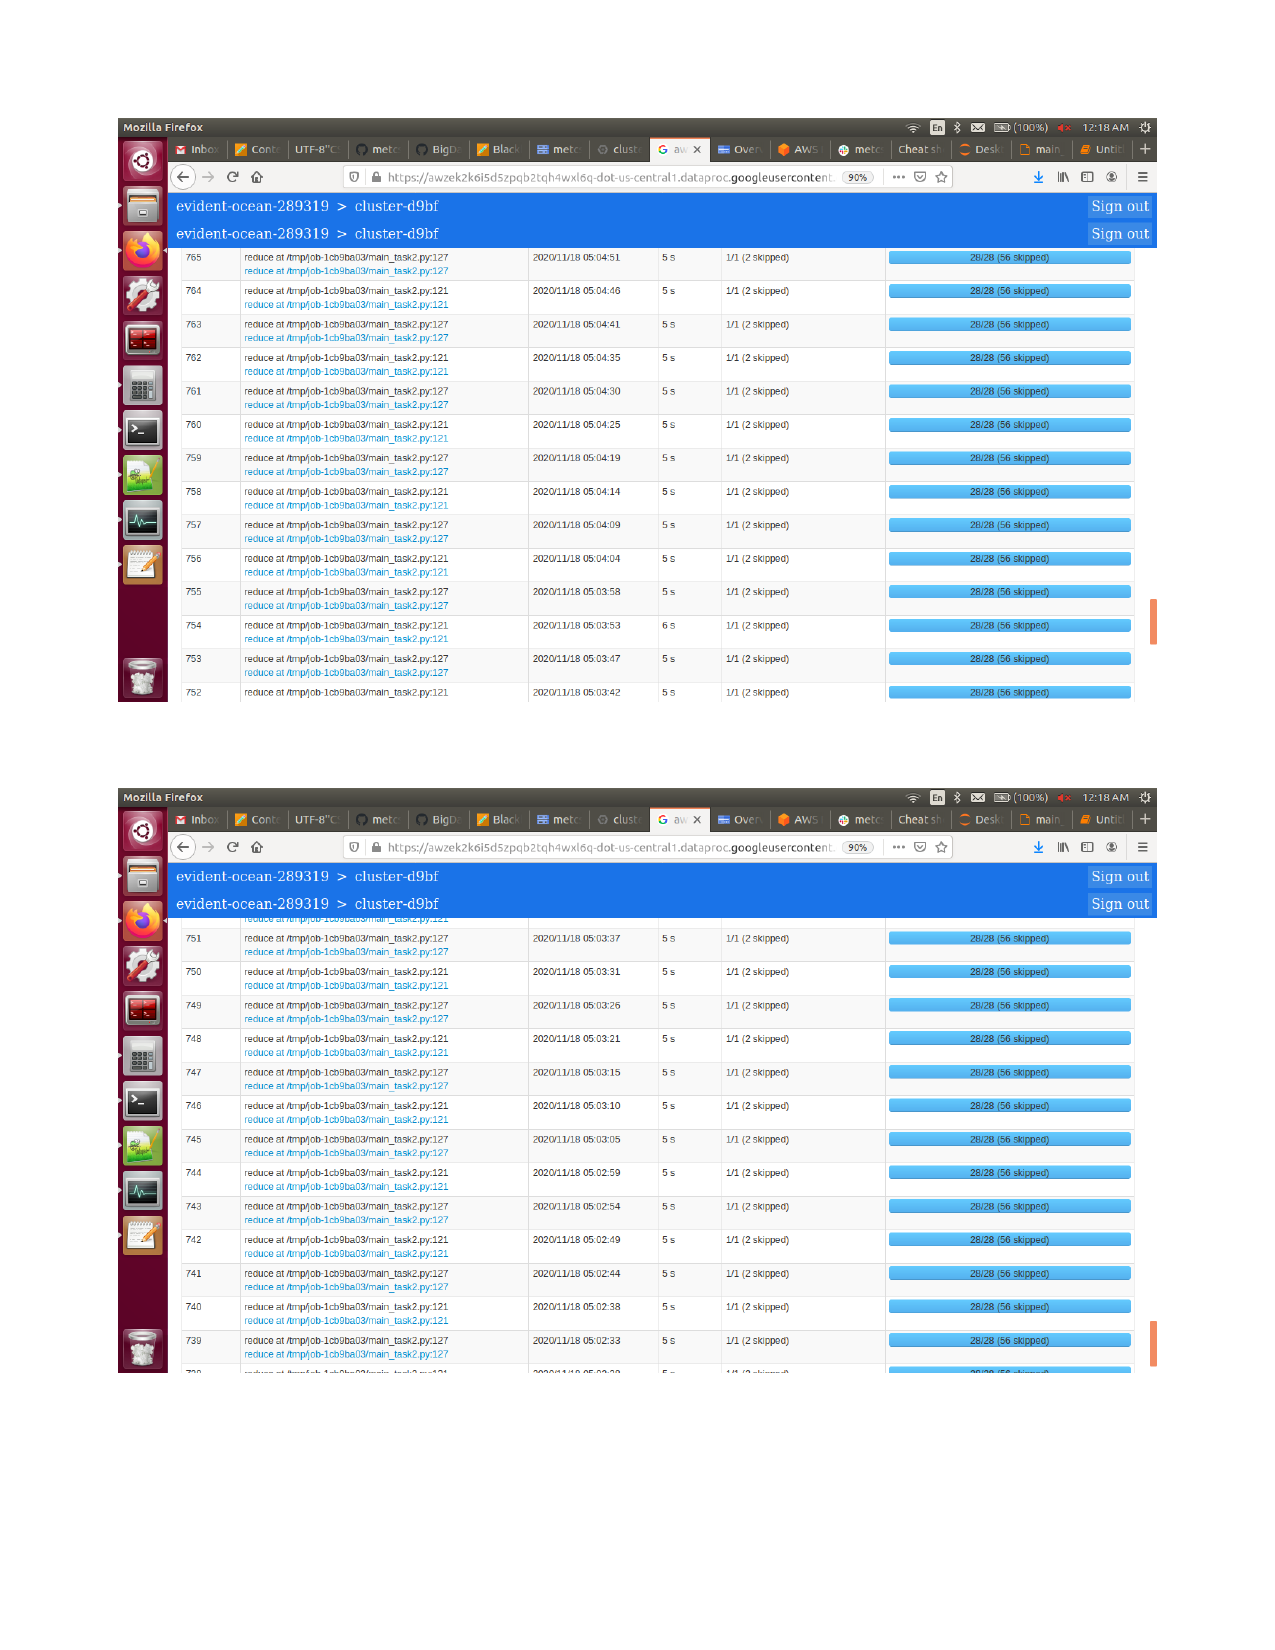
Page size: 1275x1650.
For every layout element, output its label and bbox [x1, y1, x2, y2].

picture [118, 118, 1157, 702]
picture [118, 788, 1157, 1373]
